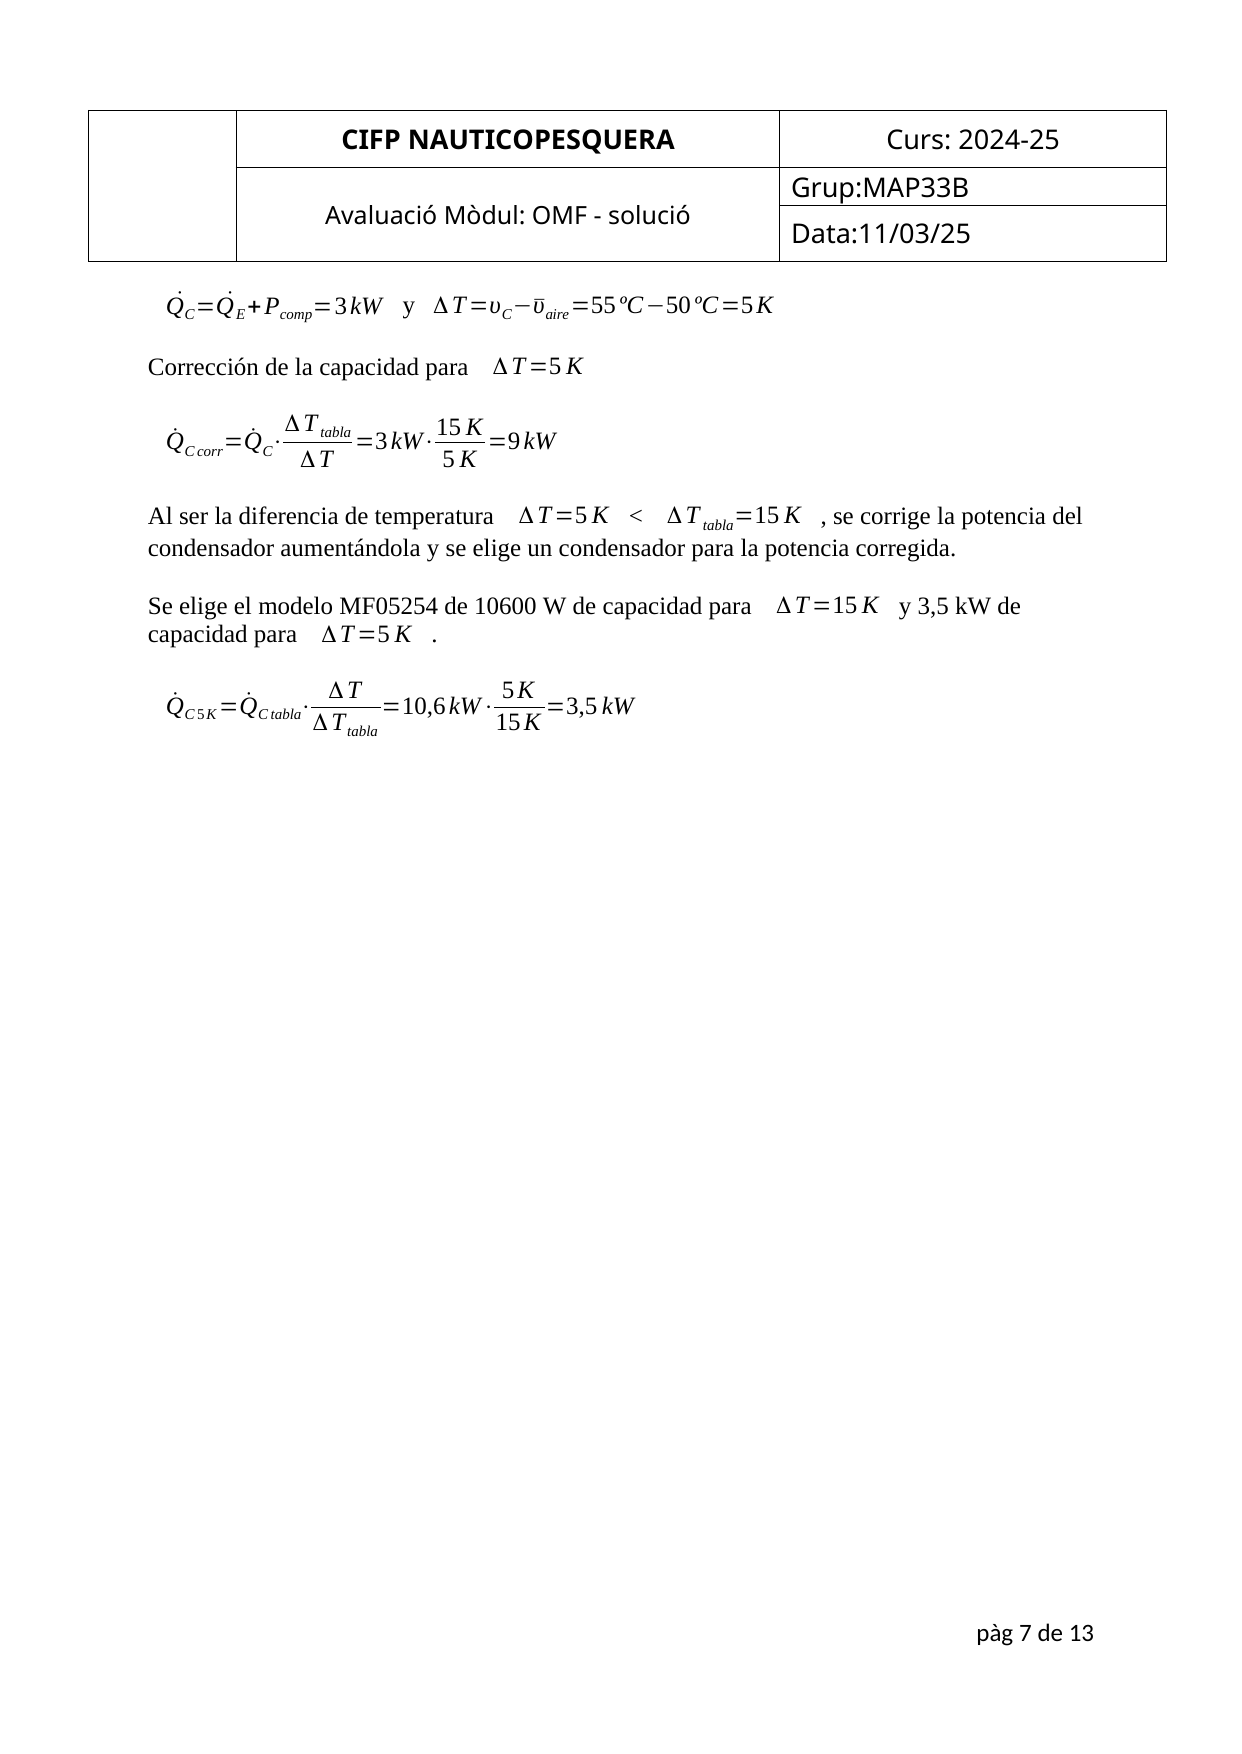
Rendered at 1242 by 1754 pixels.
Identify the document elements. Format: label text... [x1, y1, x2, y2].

text y [148, 290, 1094, 323]
text Se elige el modelo MF05254 de 10600 W de capacidad para y 3,5 kW de capacidad para . [148, 591, 1094, 648]
text Al ser la diferencia de temperatura < , se corrige la potencia del condensador aumentándola y se elige un condensador para la potencia corregida. [148, 501, 1094, 562]
text Corrección de la capacidad para [148, 352, 1094, 380]
